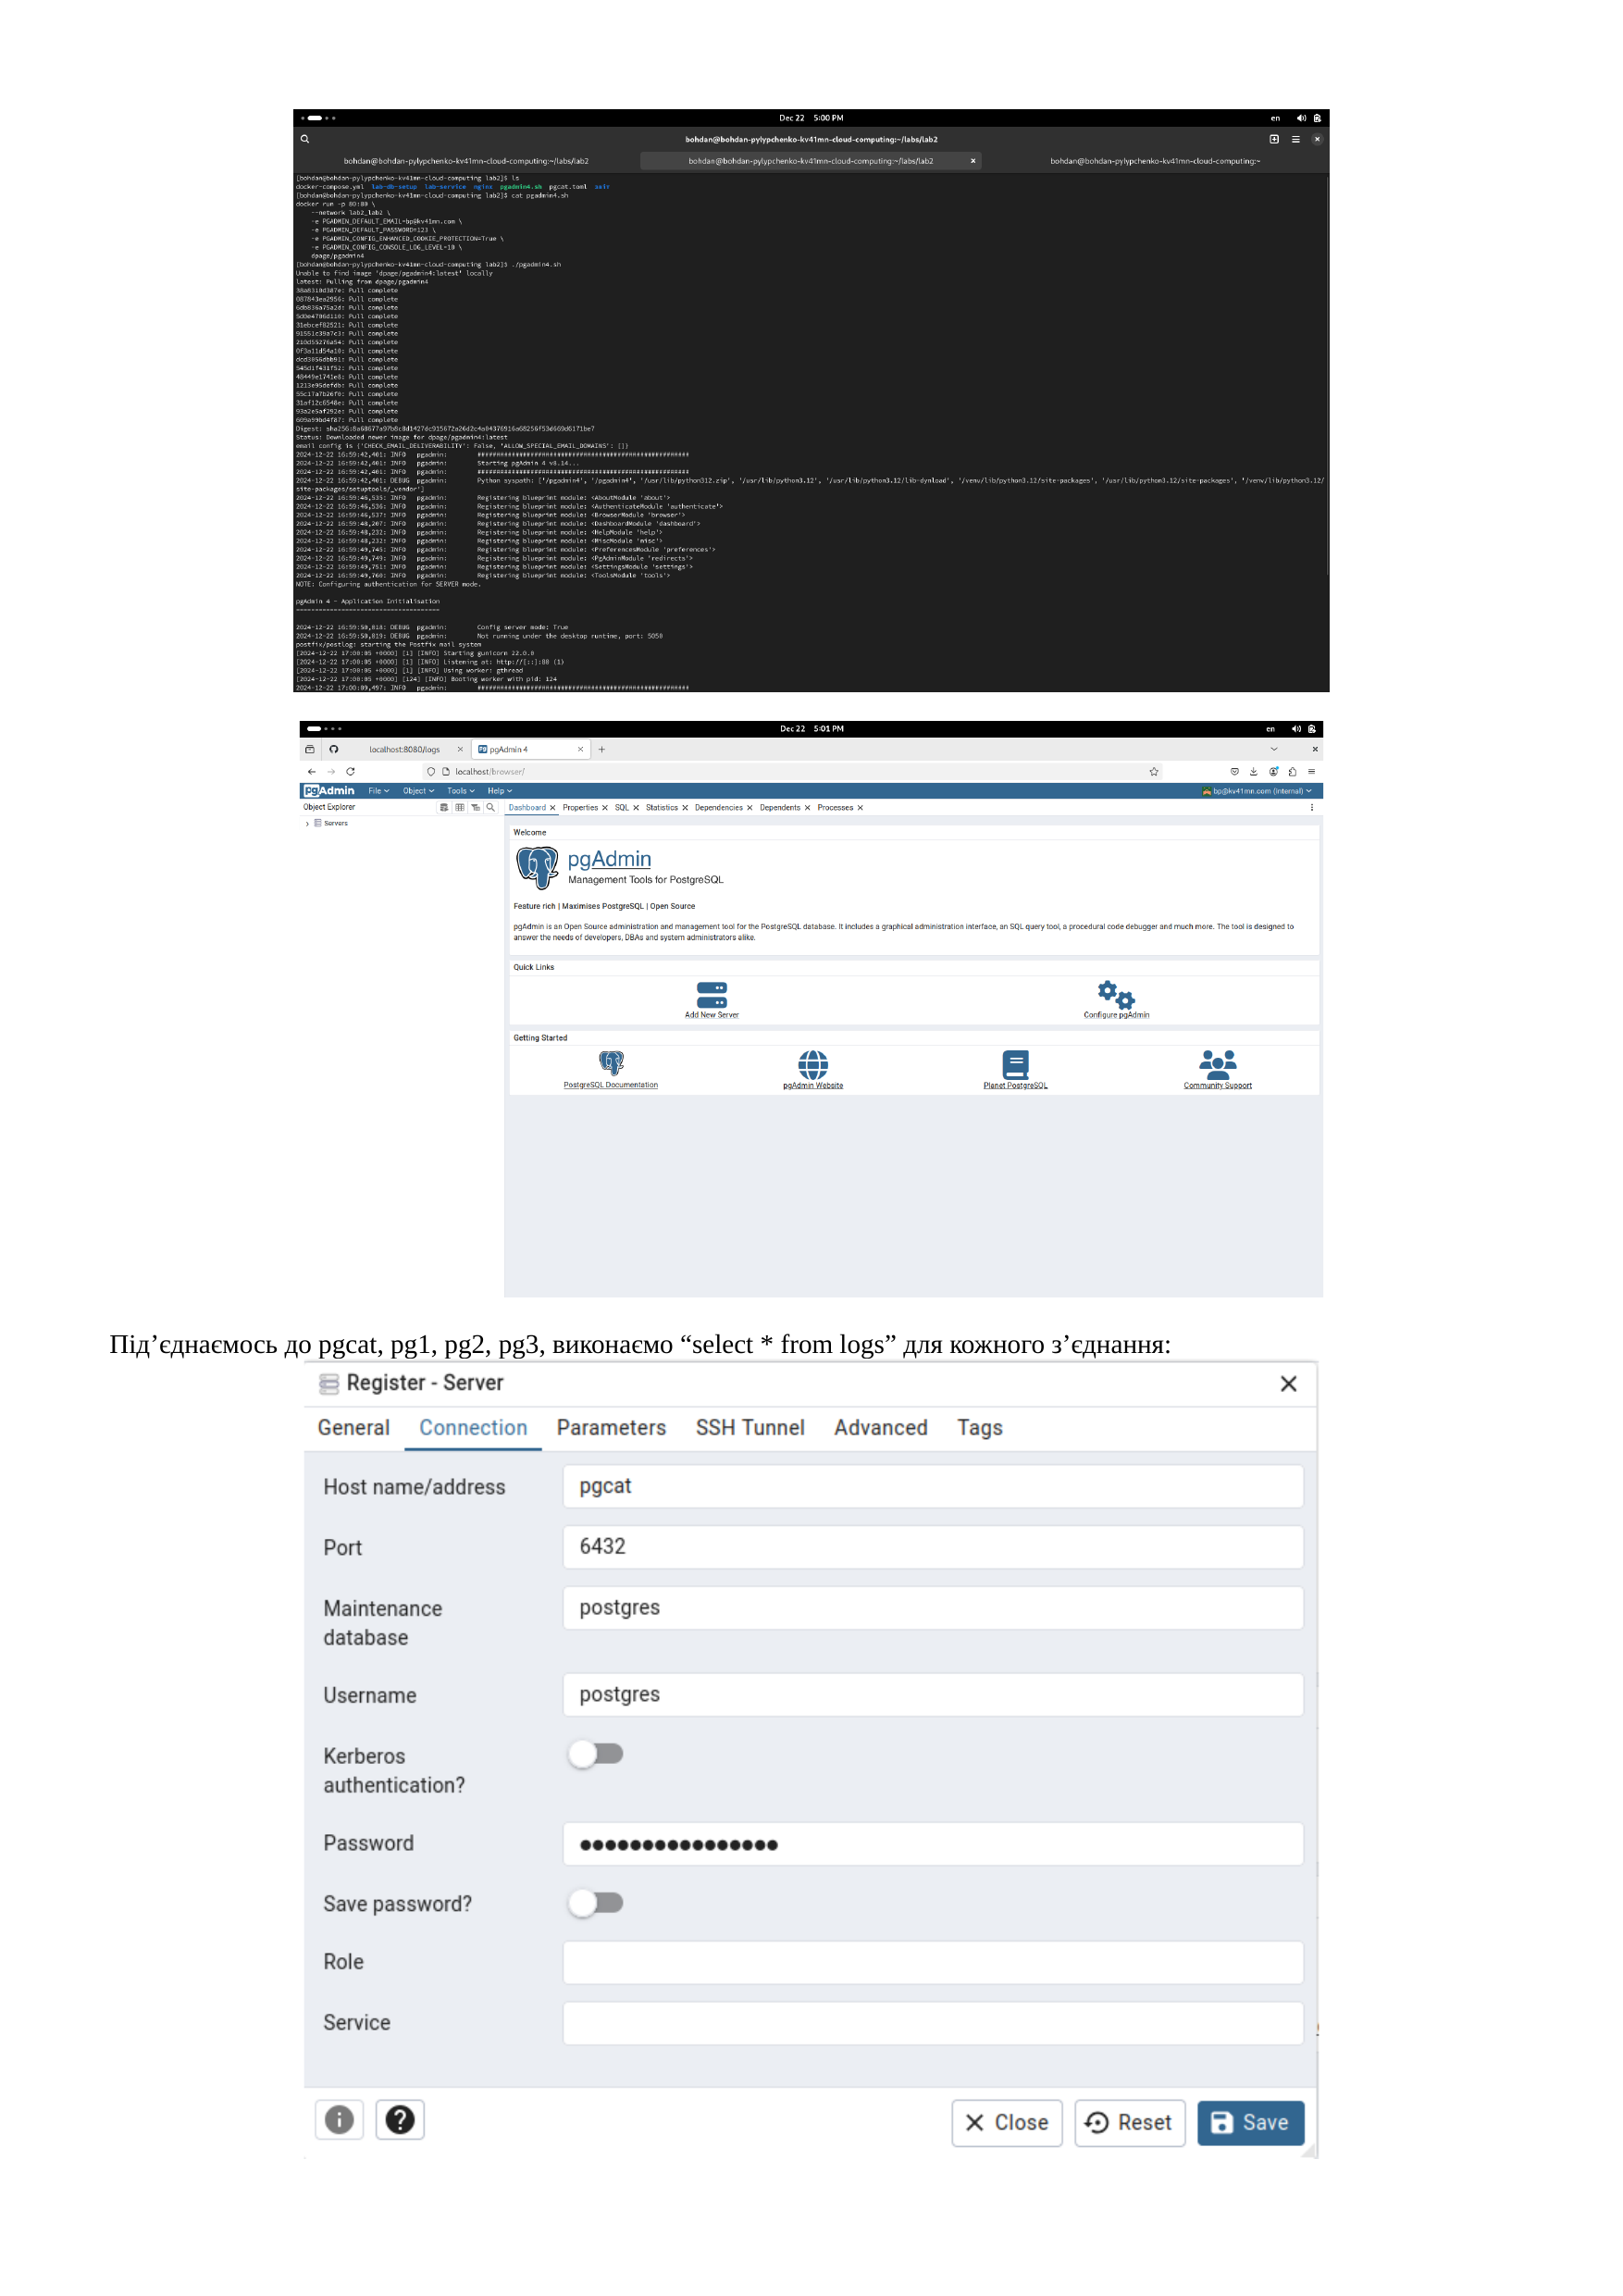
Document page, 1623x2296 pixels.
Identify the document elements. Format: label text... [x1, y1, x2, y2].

picture [304, 1359, 1319, 2159]
picture [293, 109, 1330, 692]
text Під’єднаємось до pgcat, pg1, pg2, pg3, виконаємо “select * from logs” для кожного з’єднання: [109, 109, 1514, 1359]
picture [299, 721, 1324, 1297]
